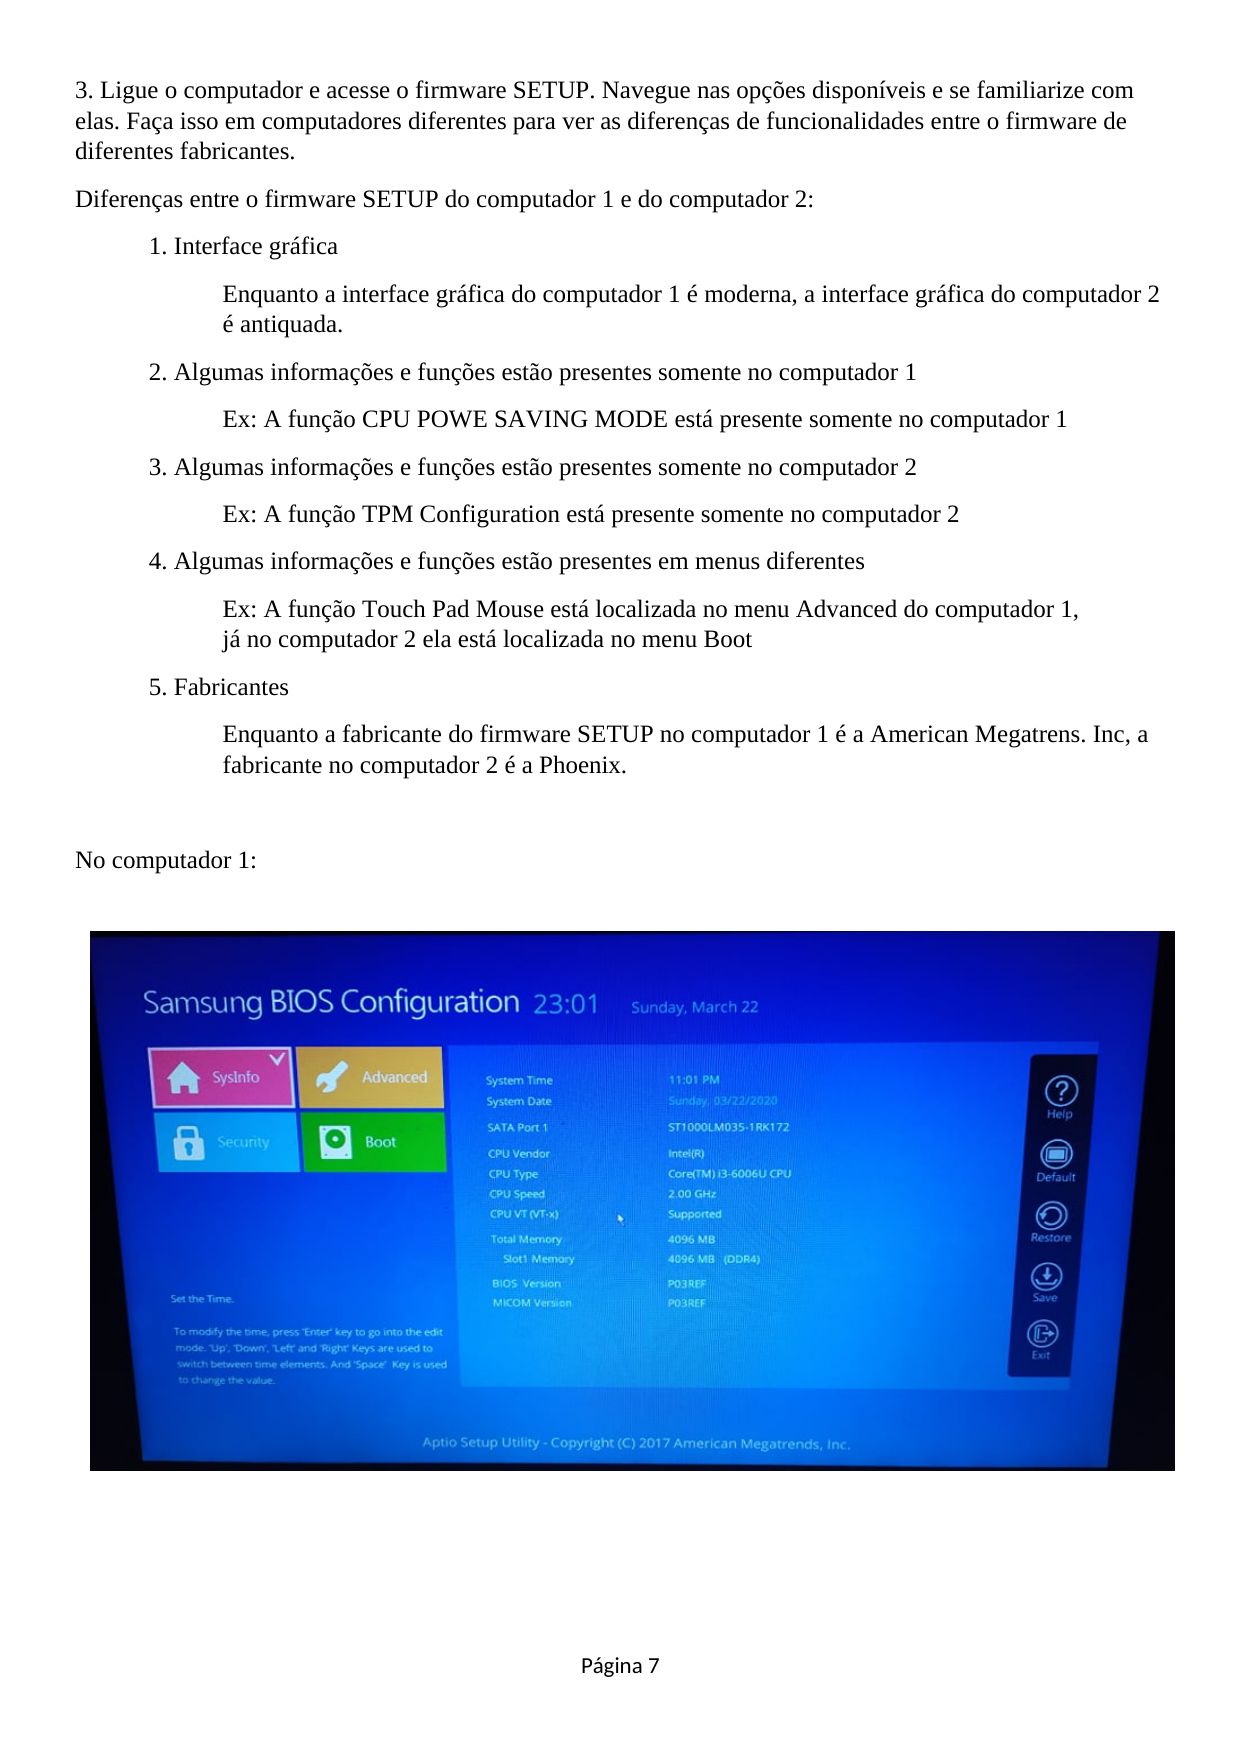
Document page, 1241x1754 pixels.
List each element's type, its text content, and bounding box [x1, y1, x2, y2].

text Ex: A função Touch Pad Mouse está localizada no menu Advanced do computador 1, já no computador 2 ela está localizada no menu Boot [75, 594, 1165, 653]
text 1. Interface gráfica [75, 231, 1165, 260]
text 2. Algumas informações e funções estão presentes somente no computador 1 [75, 357, 1165, 386]
text 5. Fabricantes [75, 672, 1165, 701]
text Enquanto a fabricante do firmware SETUP no computador 1 é a American Megatrens. Inc, a fabricante no computador 2 é a Phoenix. [75, 719, 1165, 779]
text Enquanto a interface gráfica do computador 1 é moderna, a interface gráfica do computador 2 é antiquada. [75, 279, 1165, 338]
text Diferenças entre o firmware SETUP do computador 1 e do computador 2: [75, 184, 1165, 213]
text No computador 1: [75, 845, 1165, 873]
text 4. Algumas informações e funções estão presentes em menus diferentes [75, 546, 1165, 575]
text 3. Algumas informações e funções estão presentes somente no computador 2 [75, 452, 1165, 480]
text Ex: A função TPM Configuration está presente somente no computador 2 [75, 499, 1165, 528]
picture [90, 931, 1175, 1471]
text Ex: A função CPU POWE SAVING MODE está presente somente no computador 1 [75, 404, 1165, 433]
text 3. Ligue o computador e acesse o firmware SETUP. Navegue nas opções disponíveis e se familiarize com elas. Faça isso em computadores diferentes para ver as diferenças de funcionalidades entre o firmware de diferentes fabricantes. [75, 75, 1165, 165]
